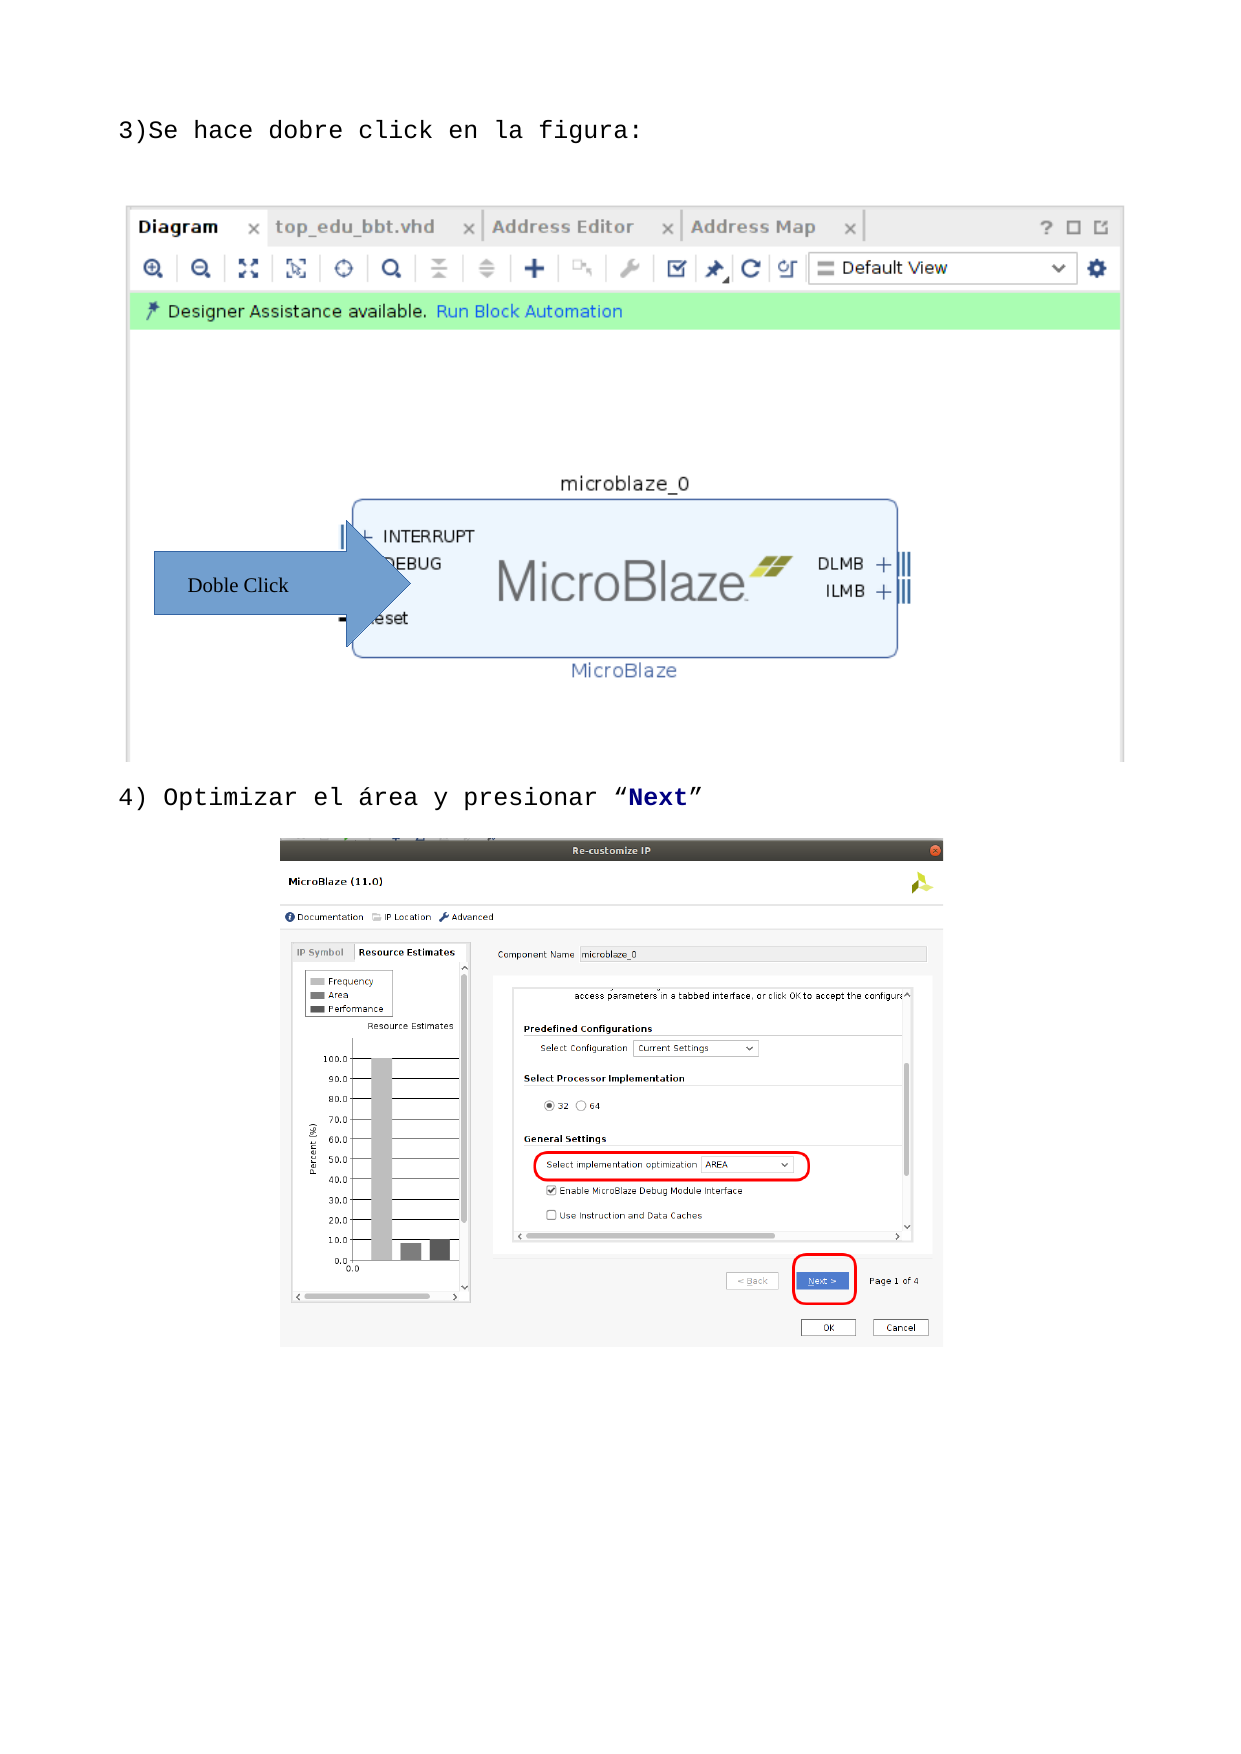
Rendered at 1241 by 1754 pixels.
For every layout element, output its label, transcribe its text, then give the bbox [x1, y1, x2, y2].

text 4) Optimizar el área y presionar “Next” [118, 784, 1122, 812]
picture [280, 838, 944, 1347]
picture [122, 199, 1127, 762]
text 3)Se hace dobre click en la figura: [118, 118, 1122, 146]
